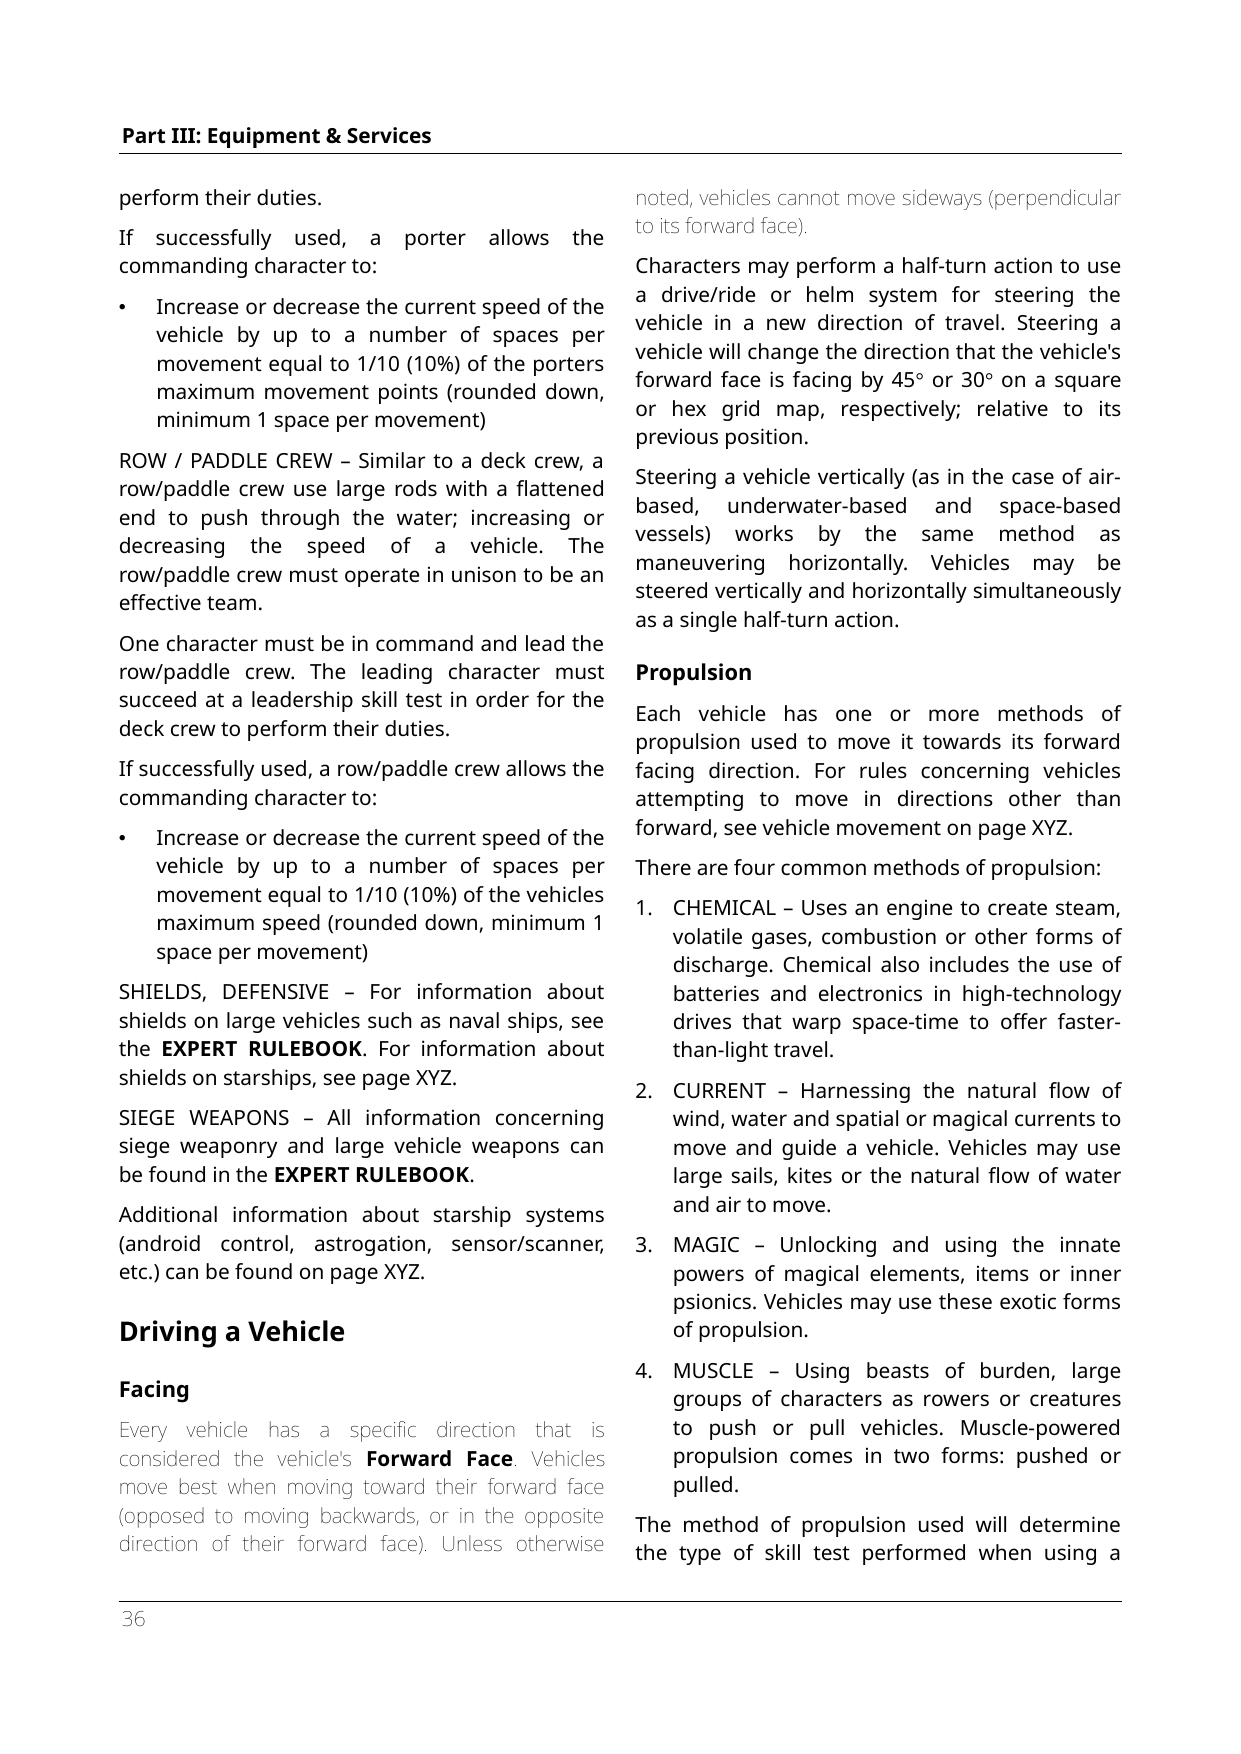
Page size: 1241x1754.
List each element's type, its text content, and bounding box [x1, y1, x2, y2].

text Facing [118, 1374, 605, 1403]
list Increase or decrease the current speed of the vehicle by up to a number of spaces per movement equal to 1/10 (10%) of the porters maximum movement points (rounded down, minimum 1 space per movement) [118, 292, 605, 434]
text If successfully used, a row/paddle crew allows the commanding character to: [118, 754, 605, 811]
list MUSCLE – Using beasts of burden, large groups of characters as rowers or creatures to push or pull vehicles. Muscle-powered propulsion comes in two forms: pushed or pulled. [635, 1356, 1122, 1498]
text Additional information about starship systems (android control, astrogation, sensor/scanner, etc.) can be found on page XYZ. [118, 1200, 605, 1286]
text SHIELDS, DEFENSIVE – For information about shields on large vehicles such as naval ships, see the EXPERT RULEBOOK. For information about shields on starships, see page XYZ. [118, 977, 605, 1091]
text SIEGE WEAPONS – All information concerning siege weaponry and large vehicle weapons can be found in the EXPERT RULEBOOK. [118, 1103, 605, 1188]
text Each vehicle has one or more methods of propulsion used to move it towards its forward facing direction. For rules concerning vehicles attempting to move in directions other than forward, see vehicle movement on page XYZ. [635, 699, 1122, 841]
text perform their duties. [118, 183, 605, 211]
text noted, vehicles cannot move sideways (perpendicular to its forward face). [635, 183, 1122, 239]
text There are four common methods of propulsion: [635, 853, 1122, 881]
text If successfully used, a porter allows the commanding character to: [118, 223, 605, 280]
list MAGIC – Unlocking and using the innate powers of magical elements, items or inner psionics. Vehicles may use these exotic forms of propulsion. [635, 1230, 1122, 1344]
text Propulsion [635, 657, 1122, 687]
text The method of propulsion used will determine the type of skill test performed when using a [635, 1510, 1122, 1567]
list Increase or decrease the current speed of the vehicle by up to a number of spaces per movement equal to 1/10 (10%) of the vehicles maximum speed (rounded down, minimum 1 space per movement) [118, 823, 605, 965]
list CHEMICAL – Uses an engine to create steam, volatile gases, combustion or other forms of discharge. Chemical also includes the use of batteries and electronics in high-technology drives that warp space-time to offer faster-than-light travel. [635, 893, 1122, 1064]
text Characters may perform a half-turn action to use a drive/ride or helm system for steering the vehicle in a new direction of travel. Steering a vehicle will change the direction that the vehicle's forward face is facing by 45° or 30° on a square or hex grid map, respectively; relative to its previous position. [635, 251, 1122, 451]
subtitle Driving a Vehicle [118, 1312, 605, 1349]
text ROW / PADDLE CREW – Similar to a deck crew, a row/paddle crew use large rods with a flattened end to push through the water; increasing or decreasing the speed of a vehicle. The row/paddle crew must operate in unison to be an effective team. [118, 446, 605, 617]
list CURRENT – Harnessing the natural flow of wind, water and spatial or magical currents to move and guide a vehicle. Vehicles may use large sails, kites or the natural flow of water and air to move. [635, 1076, 1122, 1218]
text Every vehicle has a specific direction that is considered the vehicle's Forward Face. Vehicles move best when moving toward their forward face (opposed to moving backwards, or in the opposite direction of their forward face). Unless otherwise [118, 1415, 605, 1558]
text One character must be in command and lead the row/paddle crew. The leading character must succeed at a leadership skill test in order for the deck crew to perform their duties. [118, 629, 605, 742]
text Steering a vehicle vertically (as in the case of air-based, underwater-based and space-based vessels) works by the same method as maneuvering horizontally. Vehicles may be steered vertically and horizontally simultaneously as a single half-turn action. [635, 462, 1122, 633]
